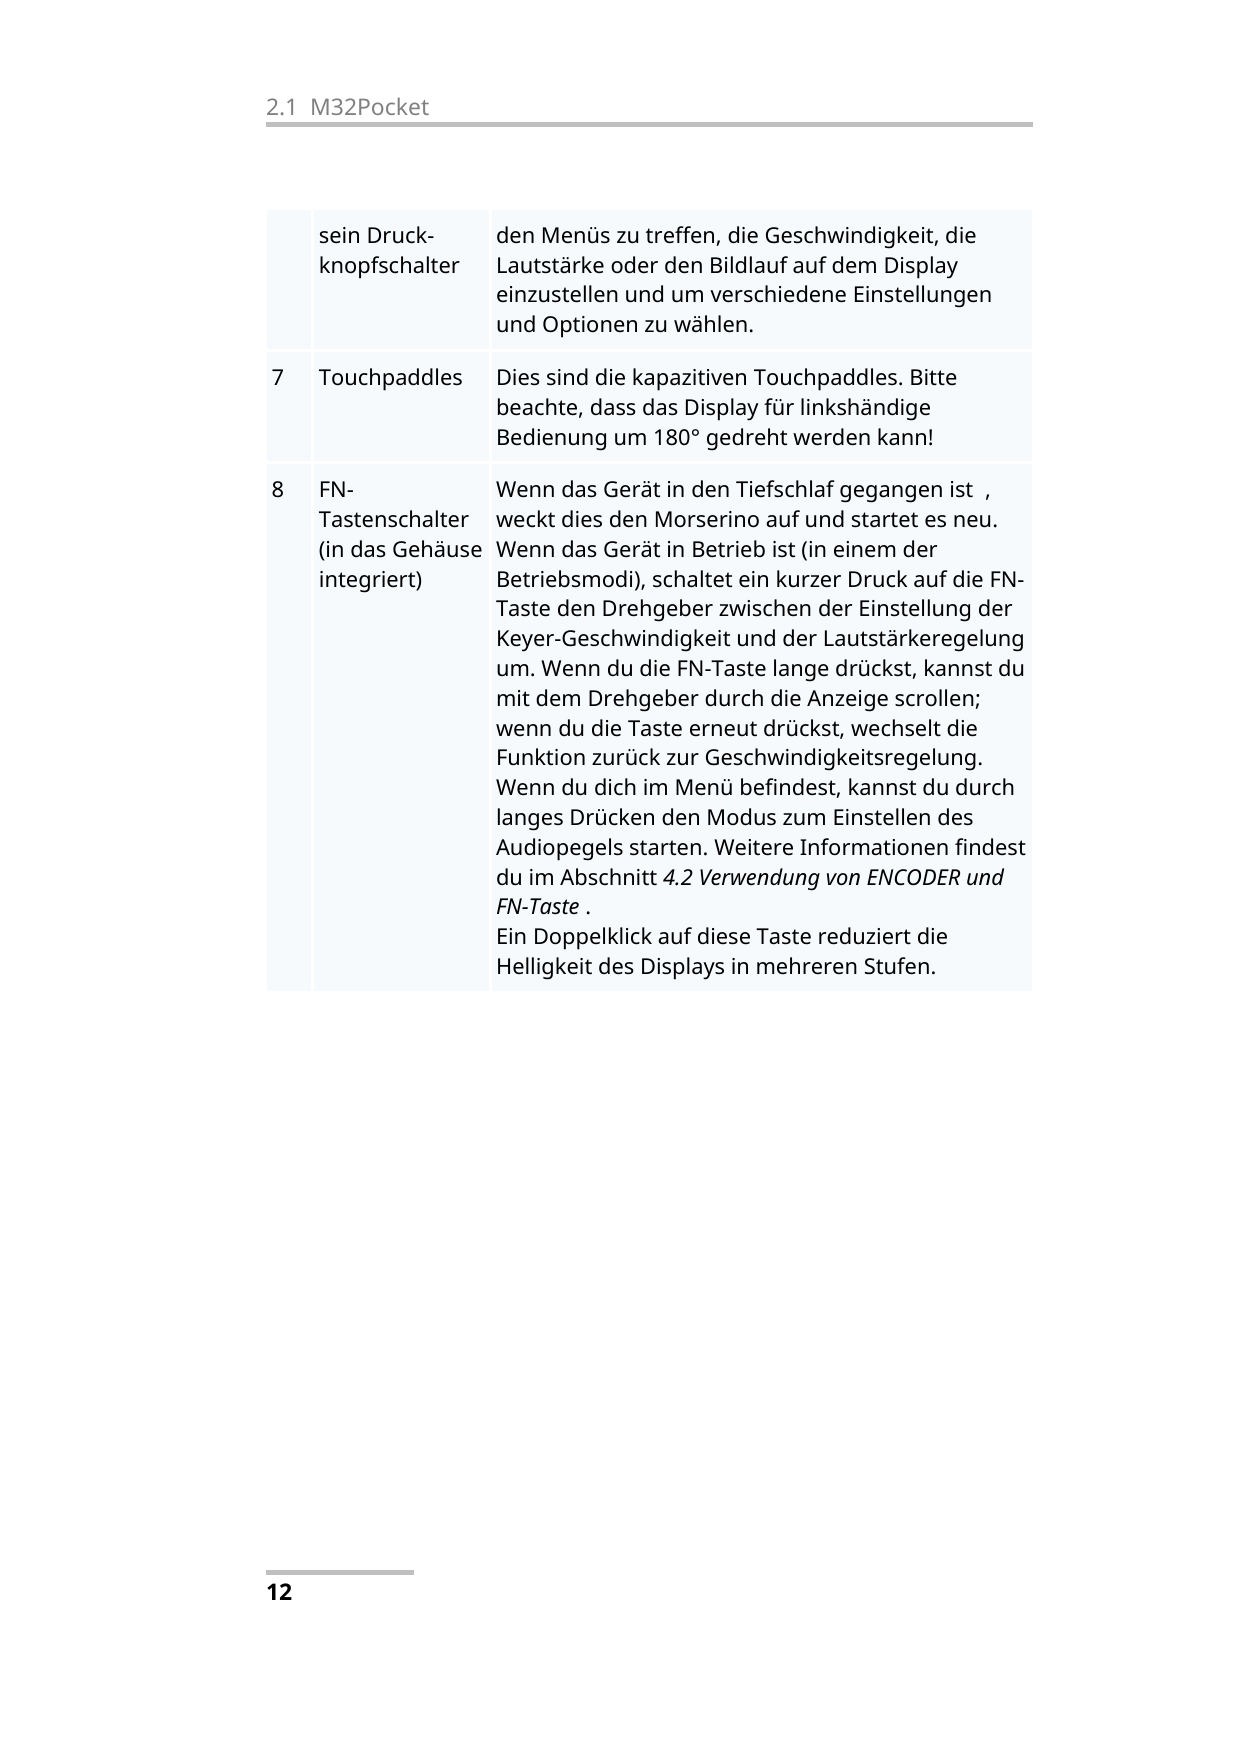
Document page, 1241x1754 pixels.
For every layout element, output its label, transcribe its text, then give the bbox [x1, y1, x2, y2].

table_cell [267, 210, 311, 349]
table_cell sein Druck­knopfschalter [314, 210, 489, 349]
table_cell Dies sind die kapazitiven Touchpaddles. Bitte beachte, dass das Display für linkshändige Bedienung um 180° gedreht werden kann! [492, 352, 1032, 461]
table_cell Touchpaddles [314, 352, 489, 461]
table_cell den Menüs zu treffen, die Geschwindigkeit, die Lautstärke oder den Bildlauf auf dem Display einzustellen und um verschiedene Einstellungen und Optionen zu wählen. [492, 210, 1032, 349]
table_cell Wenn das Gerät in den Tiefschlaf gegangen ist , weckt dies den Morserino auf und startet es neu. Wenn das Gerät in Betrieb ist (in einem der Betriebsmodi), schaltet ein kurzer Druck auf die FN-Taste den Drehgeber zwischen der Einstellung der Keyer-Geschwindigkeit und der Lautstärkeregelung um. Wenn du die FN-Taste lange drückst, kannst du mit dem Drehgeber durch die Anzeige scrollen; wenn du die Taste erneut drückst, wechselt die Funktion zurück zur Geschwindigkeitsregelung. Wenn du dich im Menü befindest, kannst du durch langes Drücken den Modus zum Einstellen des Audiopegels starten. Weitere Informationen findest du im Abschnitt 4.2 Verwendung von ENCODER und FN-Taste . Ein Doppelklick auf diese Taste reduziert die Helligkeit des Displays in mehreren Stufen. [492, 464, 1032, 991]
table_cell 8 [267, 464, 311, 991]
table_cell FN-Tastenschalter (in das Gehäuse integriert) [314, 464, 489, 991]
table_cell 7 [267, 352, 311, 461]
